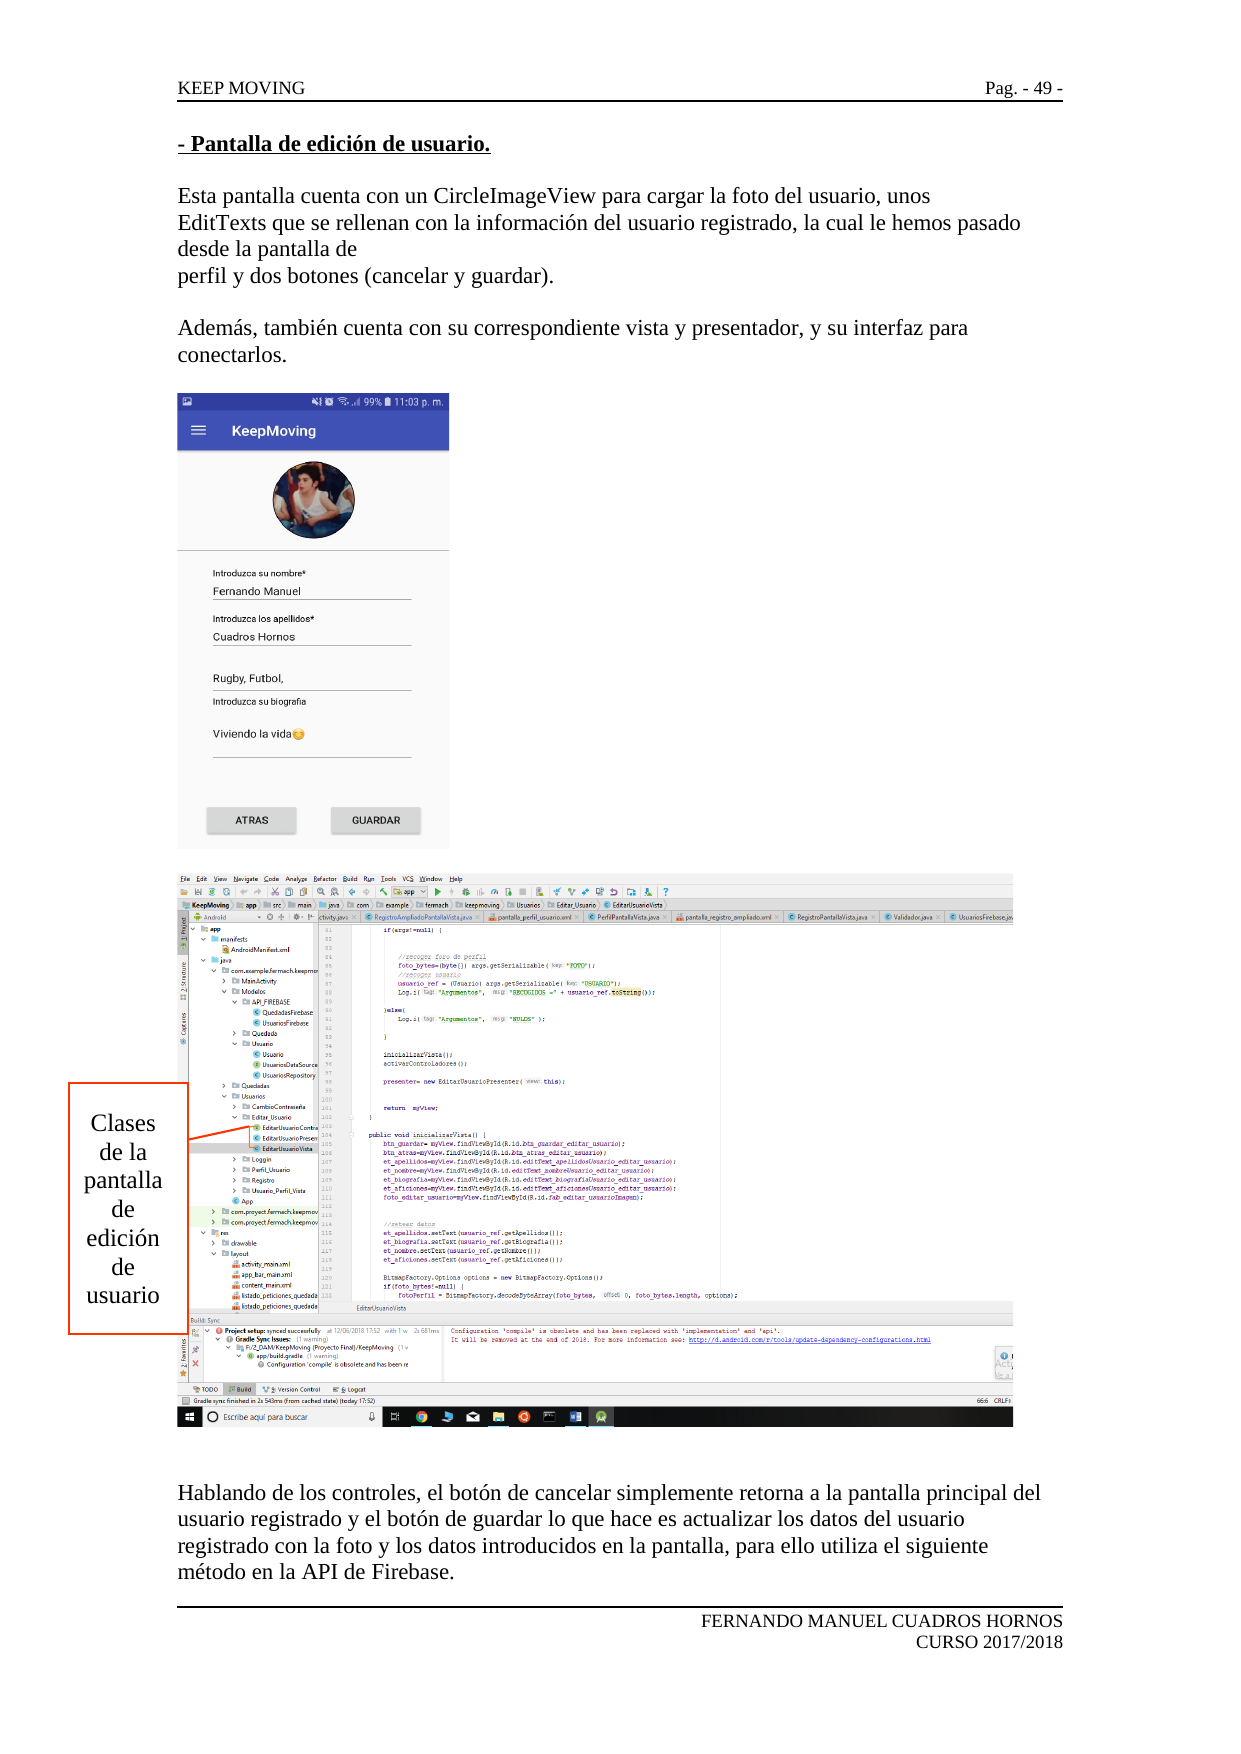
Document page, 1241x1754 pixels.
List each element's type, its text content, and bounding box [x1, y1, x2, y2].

text Hablando de los controles, el botón de cancelar simplemente retorna a la pantalla principal del usuario registrado y el botón de guardar lo que hace es actualizar los datos del usuario registrado con la foto y los datos introducidos en la pantalla, para ello utiliza el siguiente método en la API de Firebase. [177, 1479, 1063, 1584]
text - Pantalla de edición de usuario. [177, 130, 1063, 156]
text Esta pantalla cuenta con un CircleImageView para cargar la foto del usuario, unos [177, 183, 1063, 209]
text EditTexts que se rellenan con la información del usuario registrado, la cual le hemos pasado desde la pantalla de [177, 209, 1063, 262]
text Además, también cuenta con su correspondiente vista y presentador, y su interfaz para conectarlos. [177, 314, 1063, 367]
text perfil y dos botones (cancelar y guardar). [177, 262, 1063, 288]
